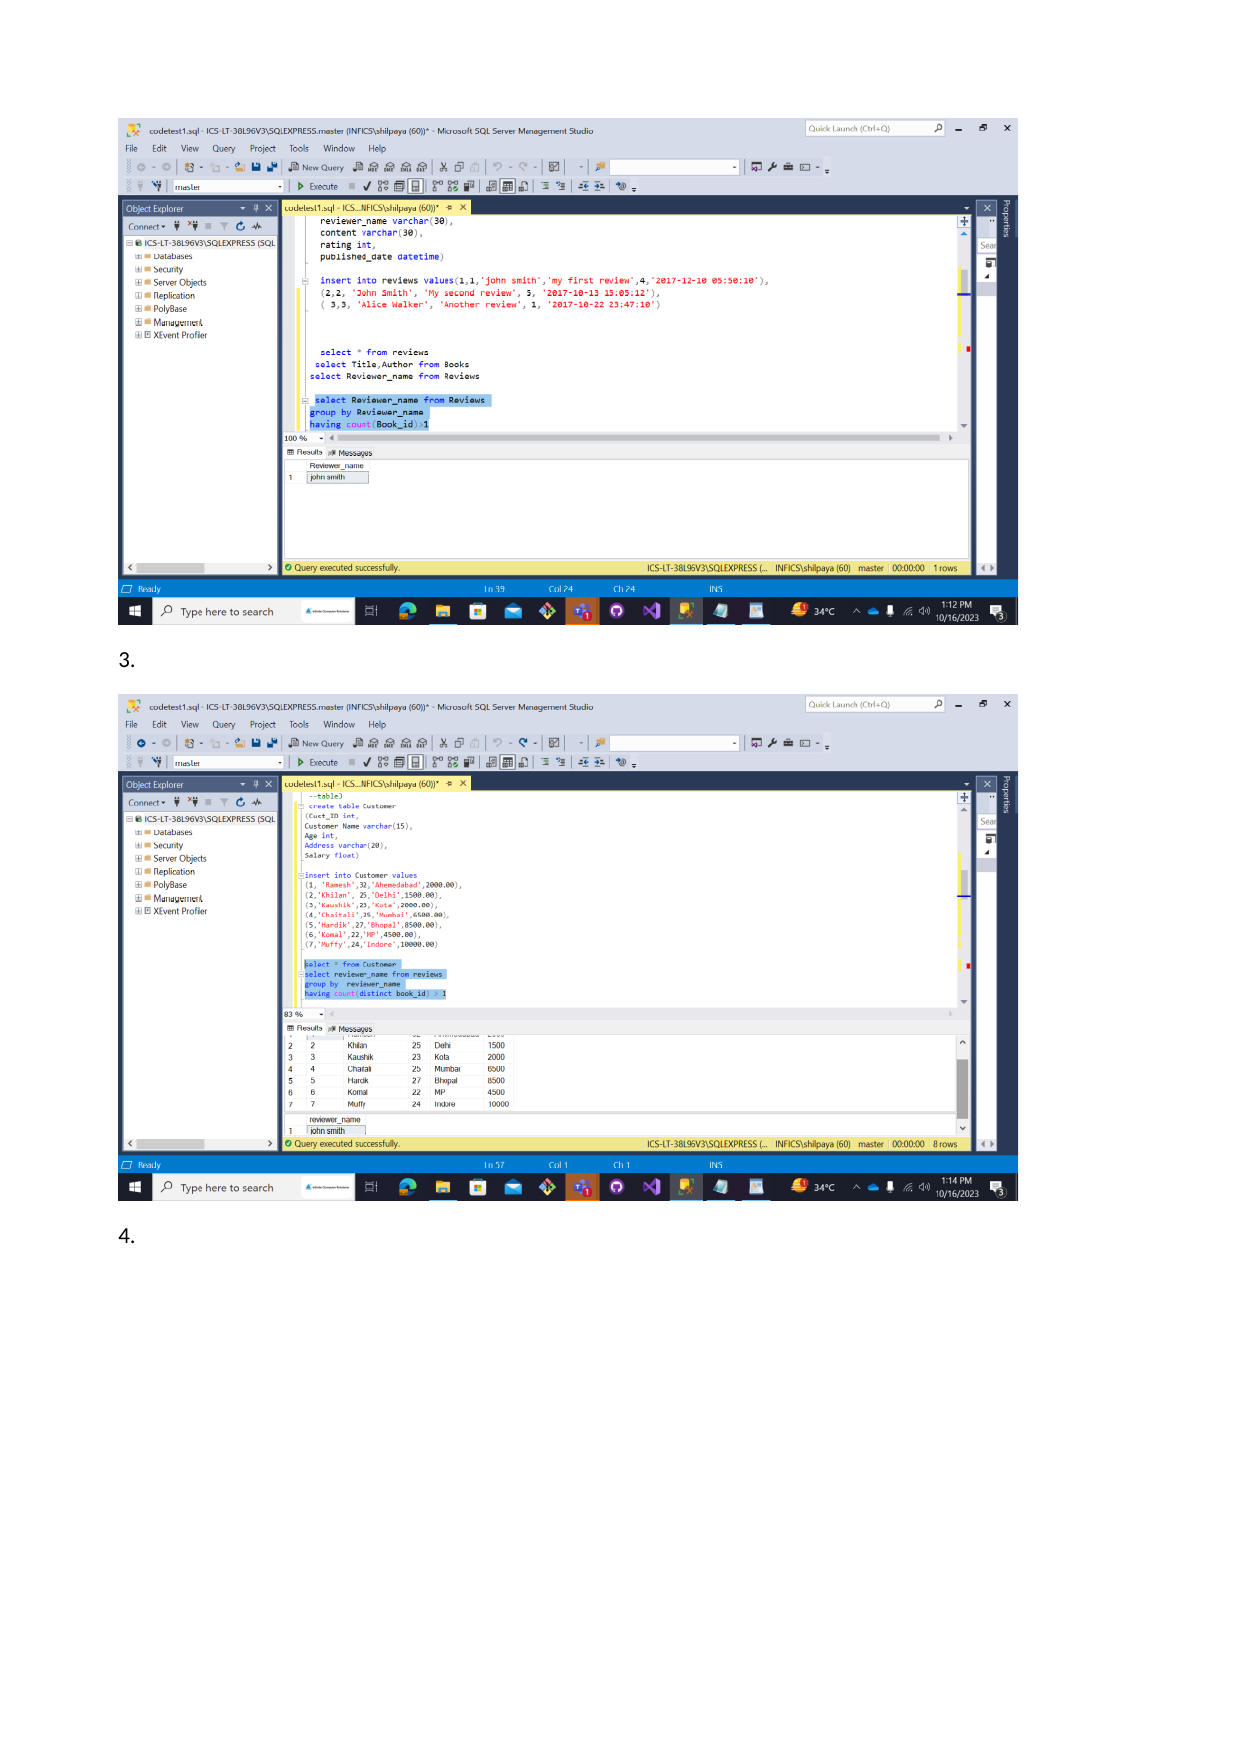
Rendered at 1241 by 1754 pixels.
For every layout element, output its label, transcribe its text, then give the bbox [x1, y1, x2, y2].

text 3. [118, 645, 1122, 673]
text 4. [118, 1221, 1122, 1249]
